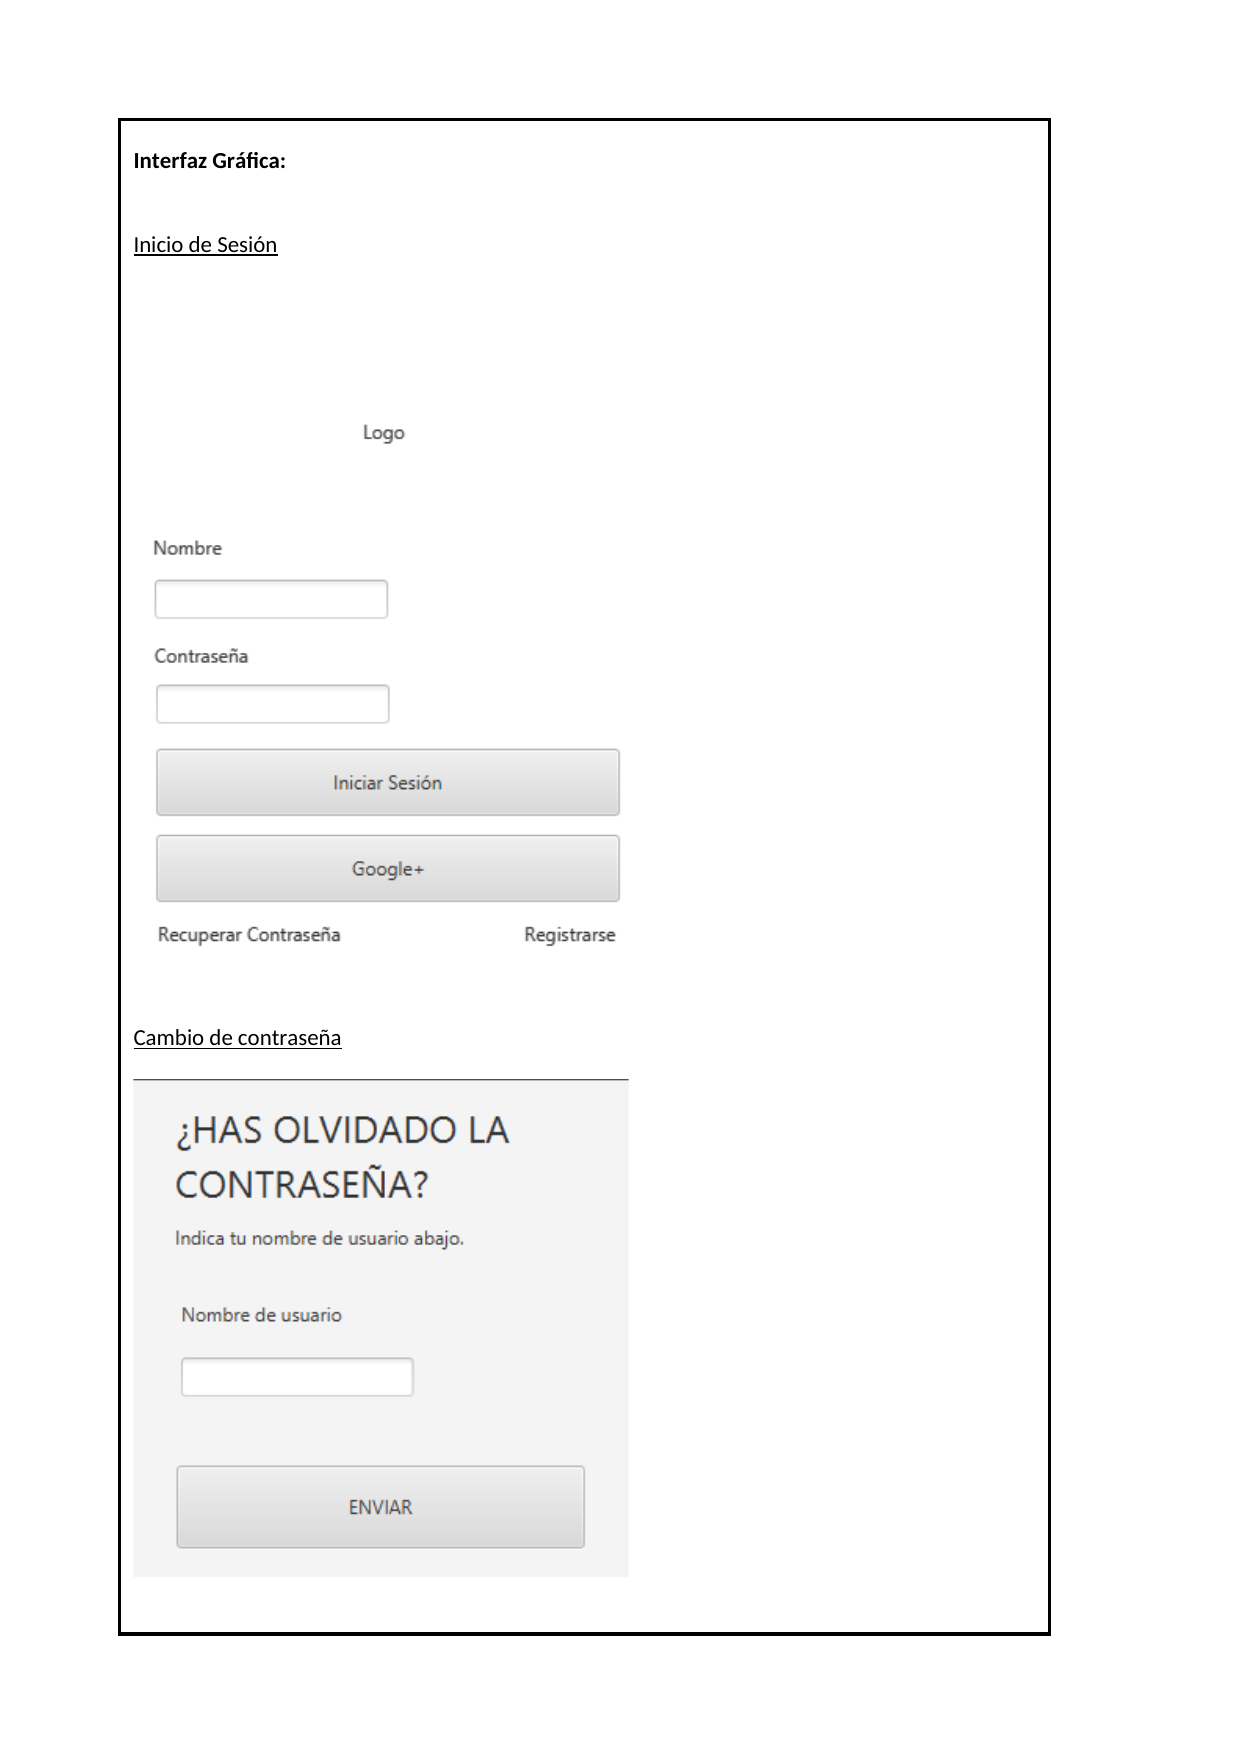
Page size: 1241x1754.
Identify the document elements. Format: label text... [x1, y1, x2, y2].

picture [133, 314, 639, 968]
picture [133, 1079, 629, 1577]
table_cell Interfaz Gráfica: Inicio de Sesión Cambio de contraseña [121, 121, 1048, 1632]
